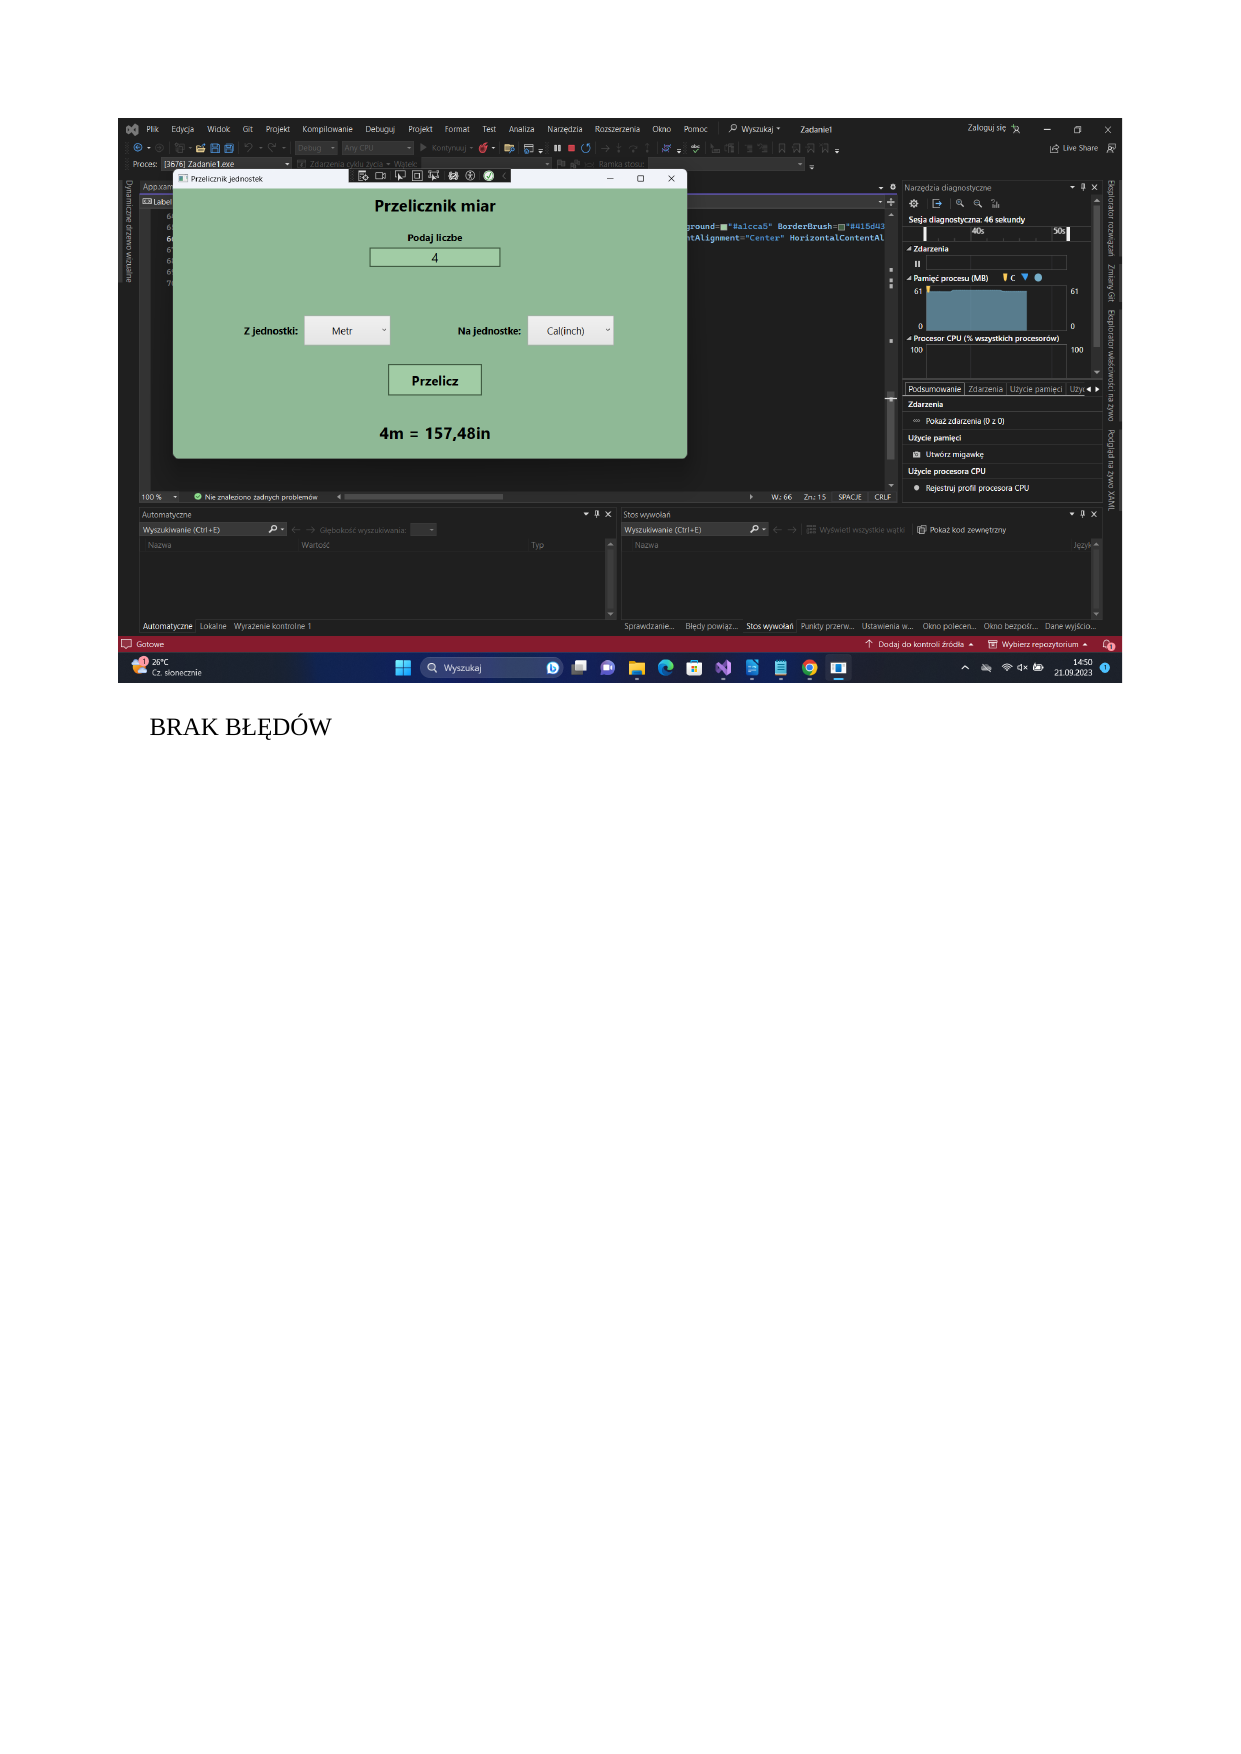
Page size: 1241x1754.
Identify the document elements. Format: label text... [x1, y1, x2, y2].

picture [118, 118, 1123, 683]
text BRAK BŁĘDÓW [118, 712, 1122, 740]
